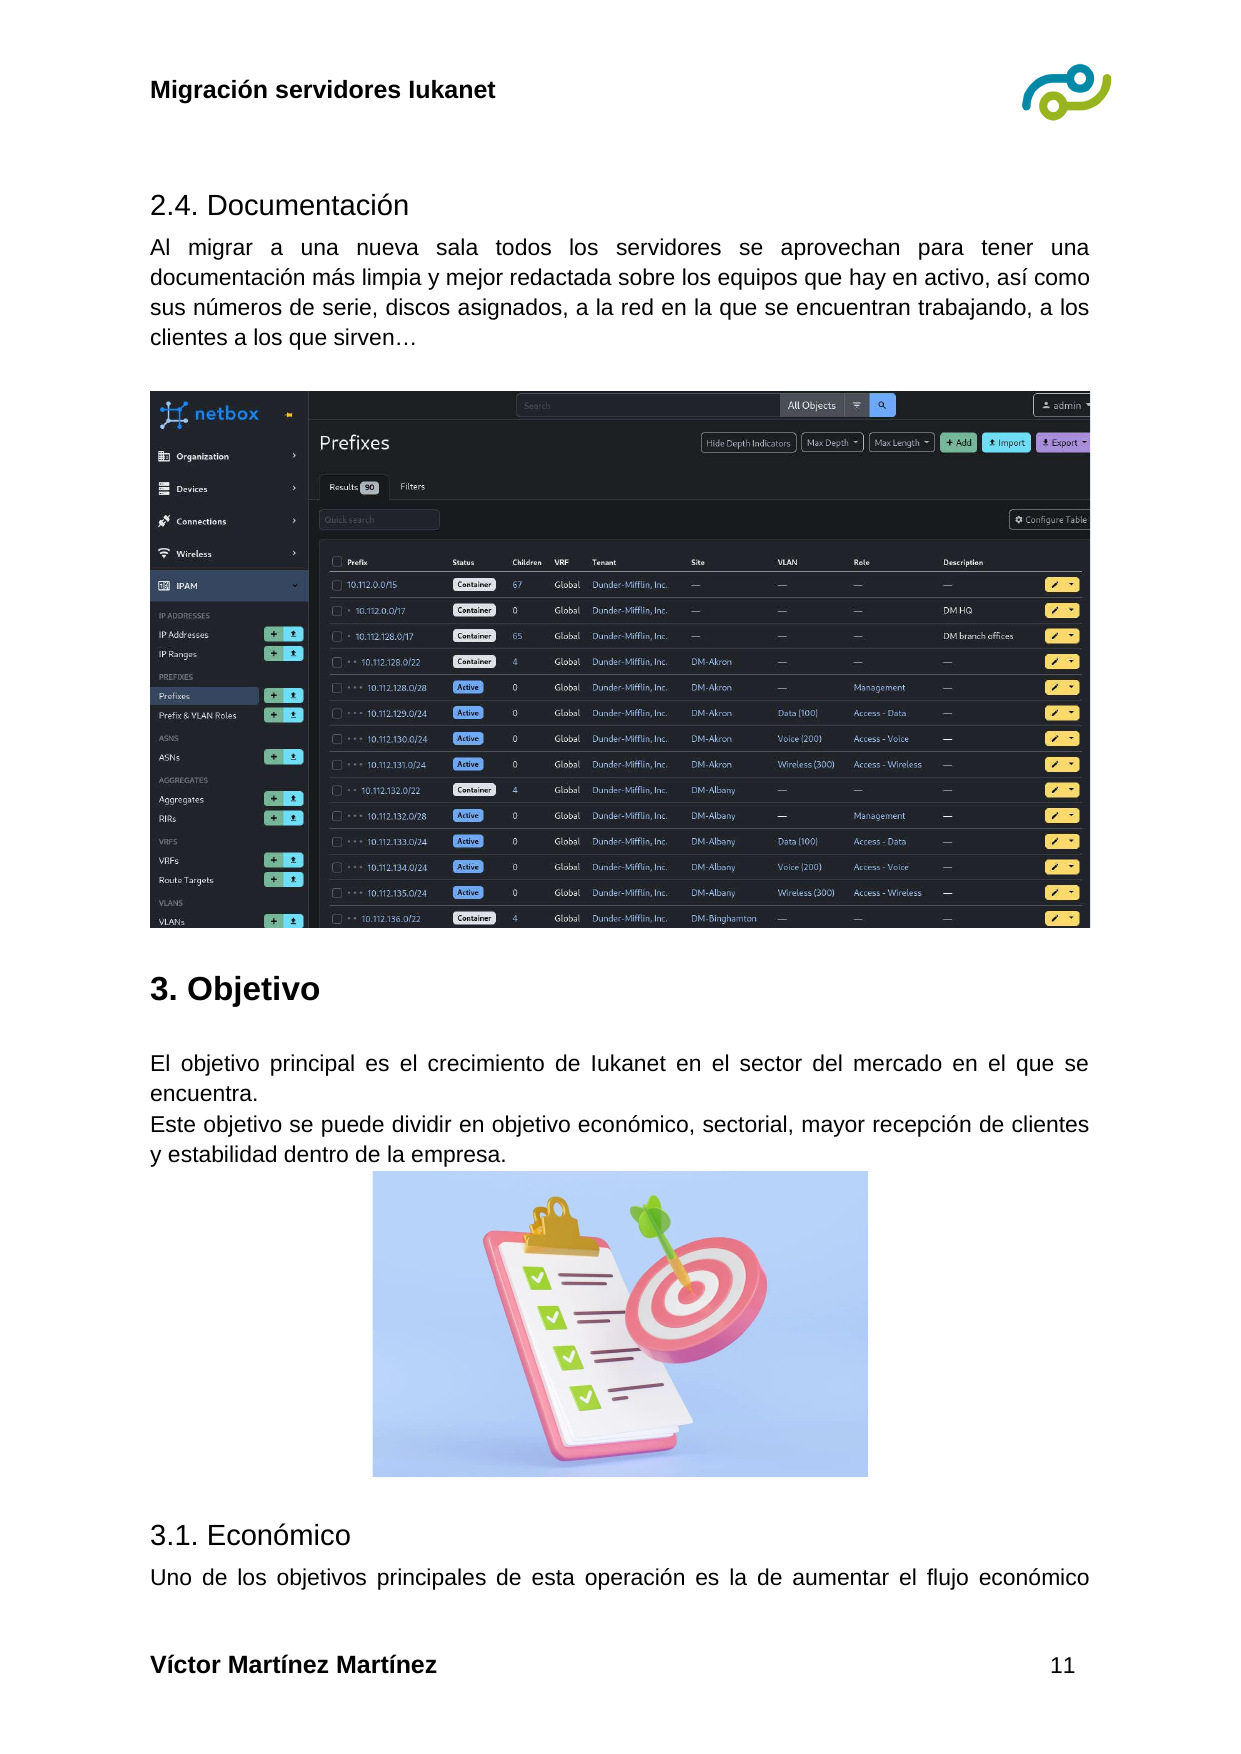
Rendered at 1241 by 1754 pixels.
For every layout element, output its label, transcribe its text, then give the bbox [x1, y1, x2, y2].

subtitle 2.4. Documentación [150, 187, 1090, 221]
text Uno de los objetivos principales de esta operación es la de aumentar el flujo económico [150, 1564, 1090, 1590]
picture [1018, 59, 1034, 122]
subtitle 3.1. Económico [150, 1518, 1090, 1551]
text Al migrar a una nueva sala todos los servidores se aprovechan para tener una documentación más limpia y mejor redactada sobre los equipos que hay en activo, así como sus números de serie, discos asignados, a la red en la que se encuentran trabajando, a los clientes a los que sirven… [150, 233, 1090, 351]
picture [372, 1171, 868, 1477]
text El objetivo principal es el crecimiento de Iukanet en el sector del mercado en el que se encuentra. [150, 1050, 1090, 1107]
text Este objetivo se puede dividir en objetivo económico, sectorial, mayor recepción de clientes y estabilidad dentro de la empresa. [150, 1111, 1090, 1167]
picture [150, 391, 1091, 928]
subtitle 3. Objetivo [150, 969, 1090, 1007]
